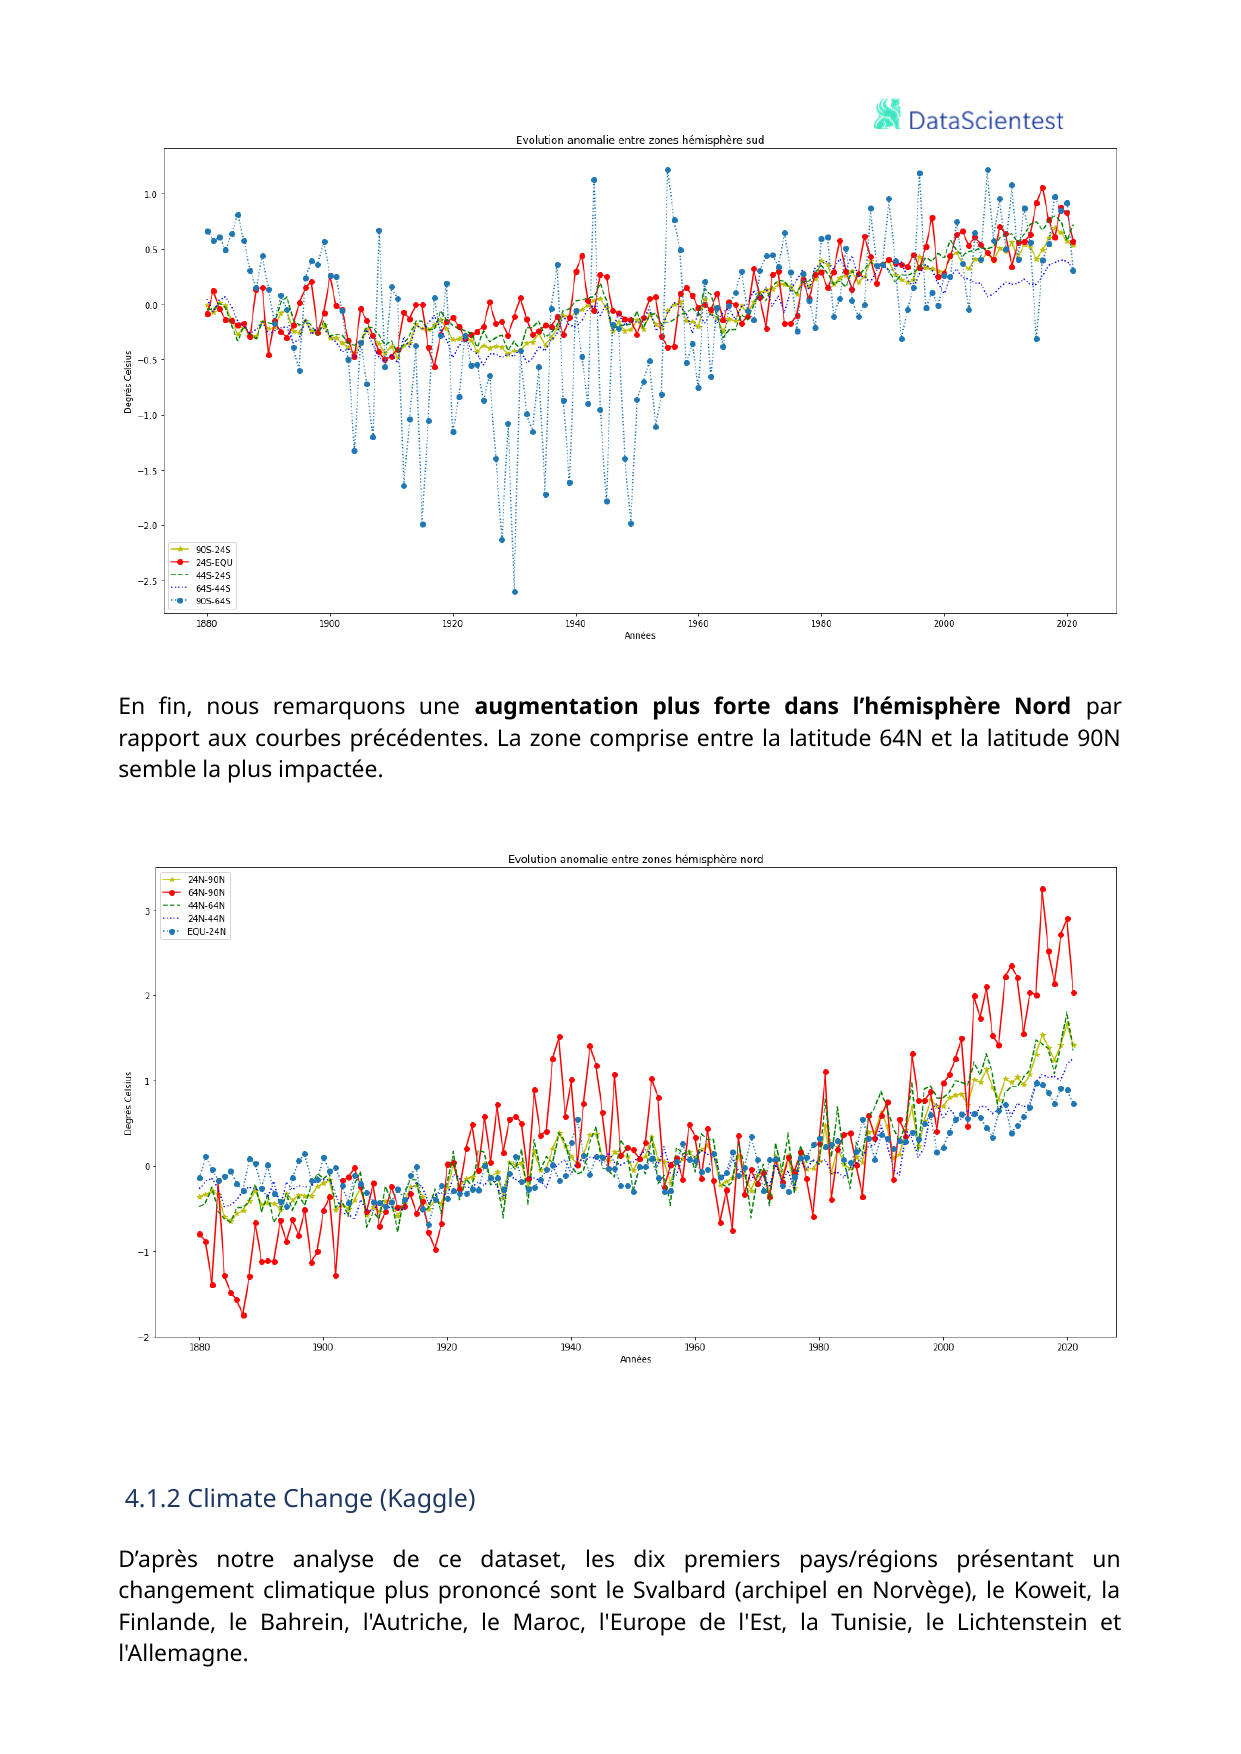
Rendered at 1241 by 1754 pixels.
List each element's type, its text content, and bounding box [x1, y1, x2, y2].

subtitle 4.1.2 Climate Change (Kaggle) [118, 1480, 1122, 1514]
text D’après notre analyse de ce dataset, les dix premiers pays/régions présentant un changement climatique plus prononcé sont le Svalbard (archipel en Norvège), le Koweit, la Finlande, le Bahrein, l'Autriche, le Maroc, l'Europe de l'Est, la Tunisie, le Lichtenstein et l'Allemagne. [118, 1543, 1122, 1668]
text En fin, nous remarquons une augmentation plus forte dans l’hémisphère Nord par rapport aux courbes précédentes. La zone comprise entre la latitude 64N et la latitude 90N semble la plus impactée. [118, 690, 1122, 784]
